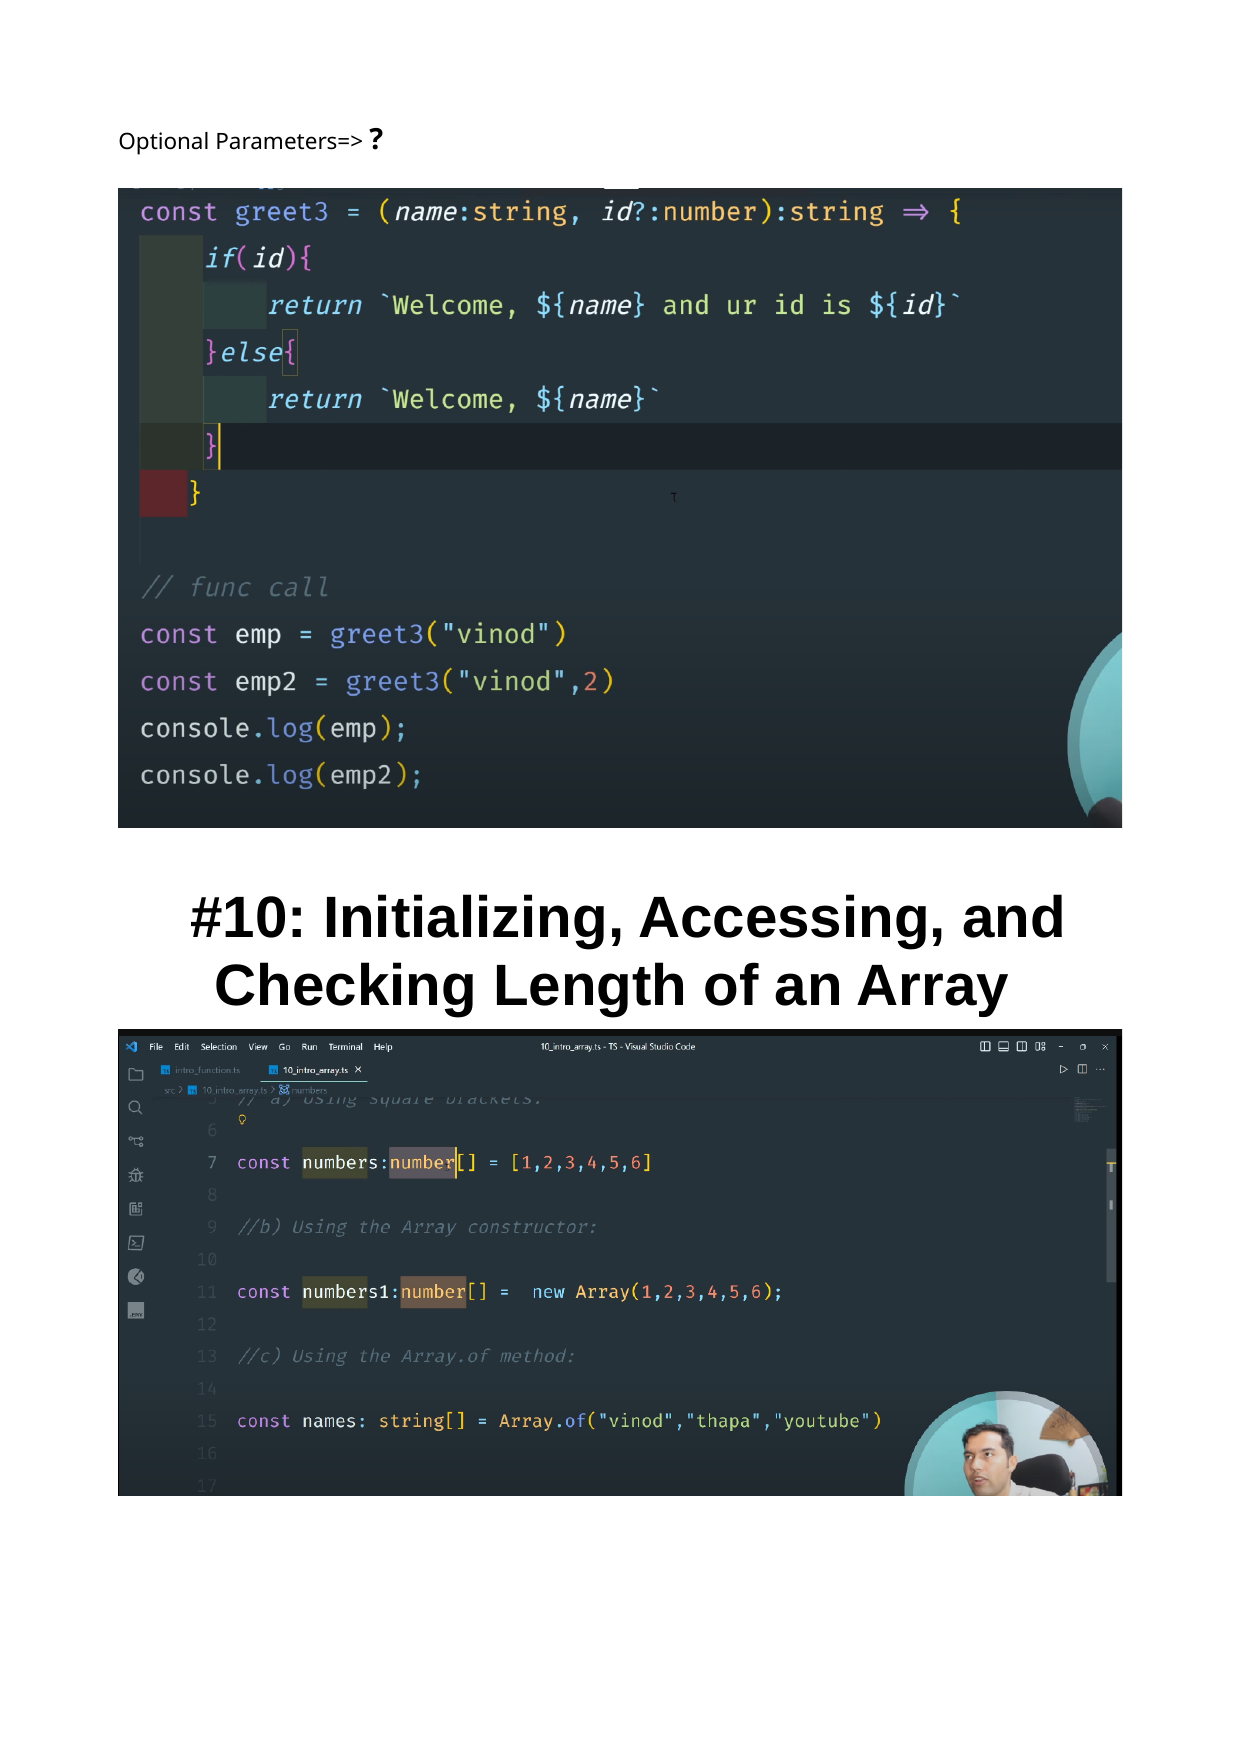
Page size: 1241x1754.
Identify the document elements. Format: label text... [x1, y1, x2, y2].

title #10: Initializing, Accessing, and Checking Length of an Array [118, 883, 1122, 1017]
text Optional Parameters=> ? [118, 118, 1122, 158]
picture [118, 188, 1123, 828]
picture [118, 1029, 1123, 1496]
